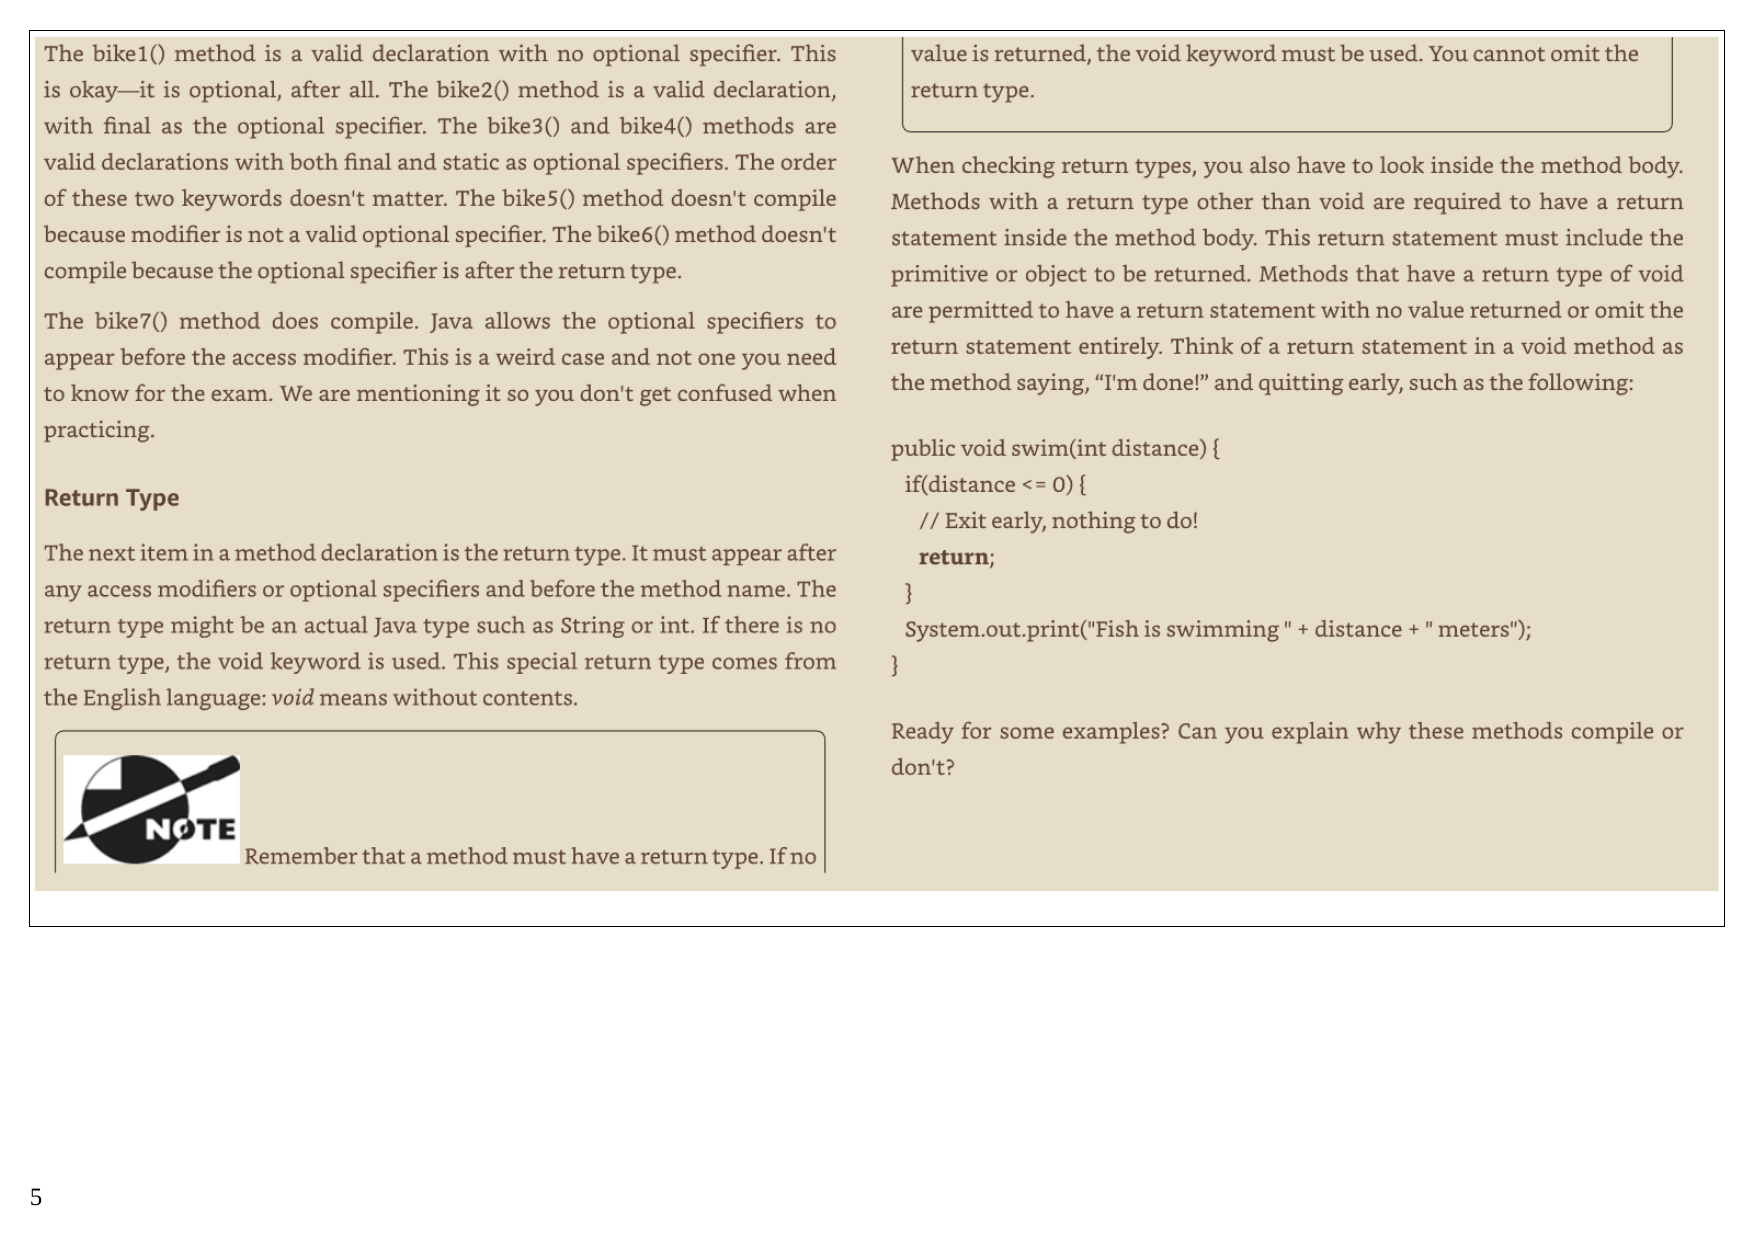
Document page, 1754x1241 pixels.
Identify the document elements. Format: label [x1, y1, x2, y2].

table_cell [30, 31, 1724, 926]
picture [35, 36, 1719, 891]
